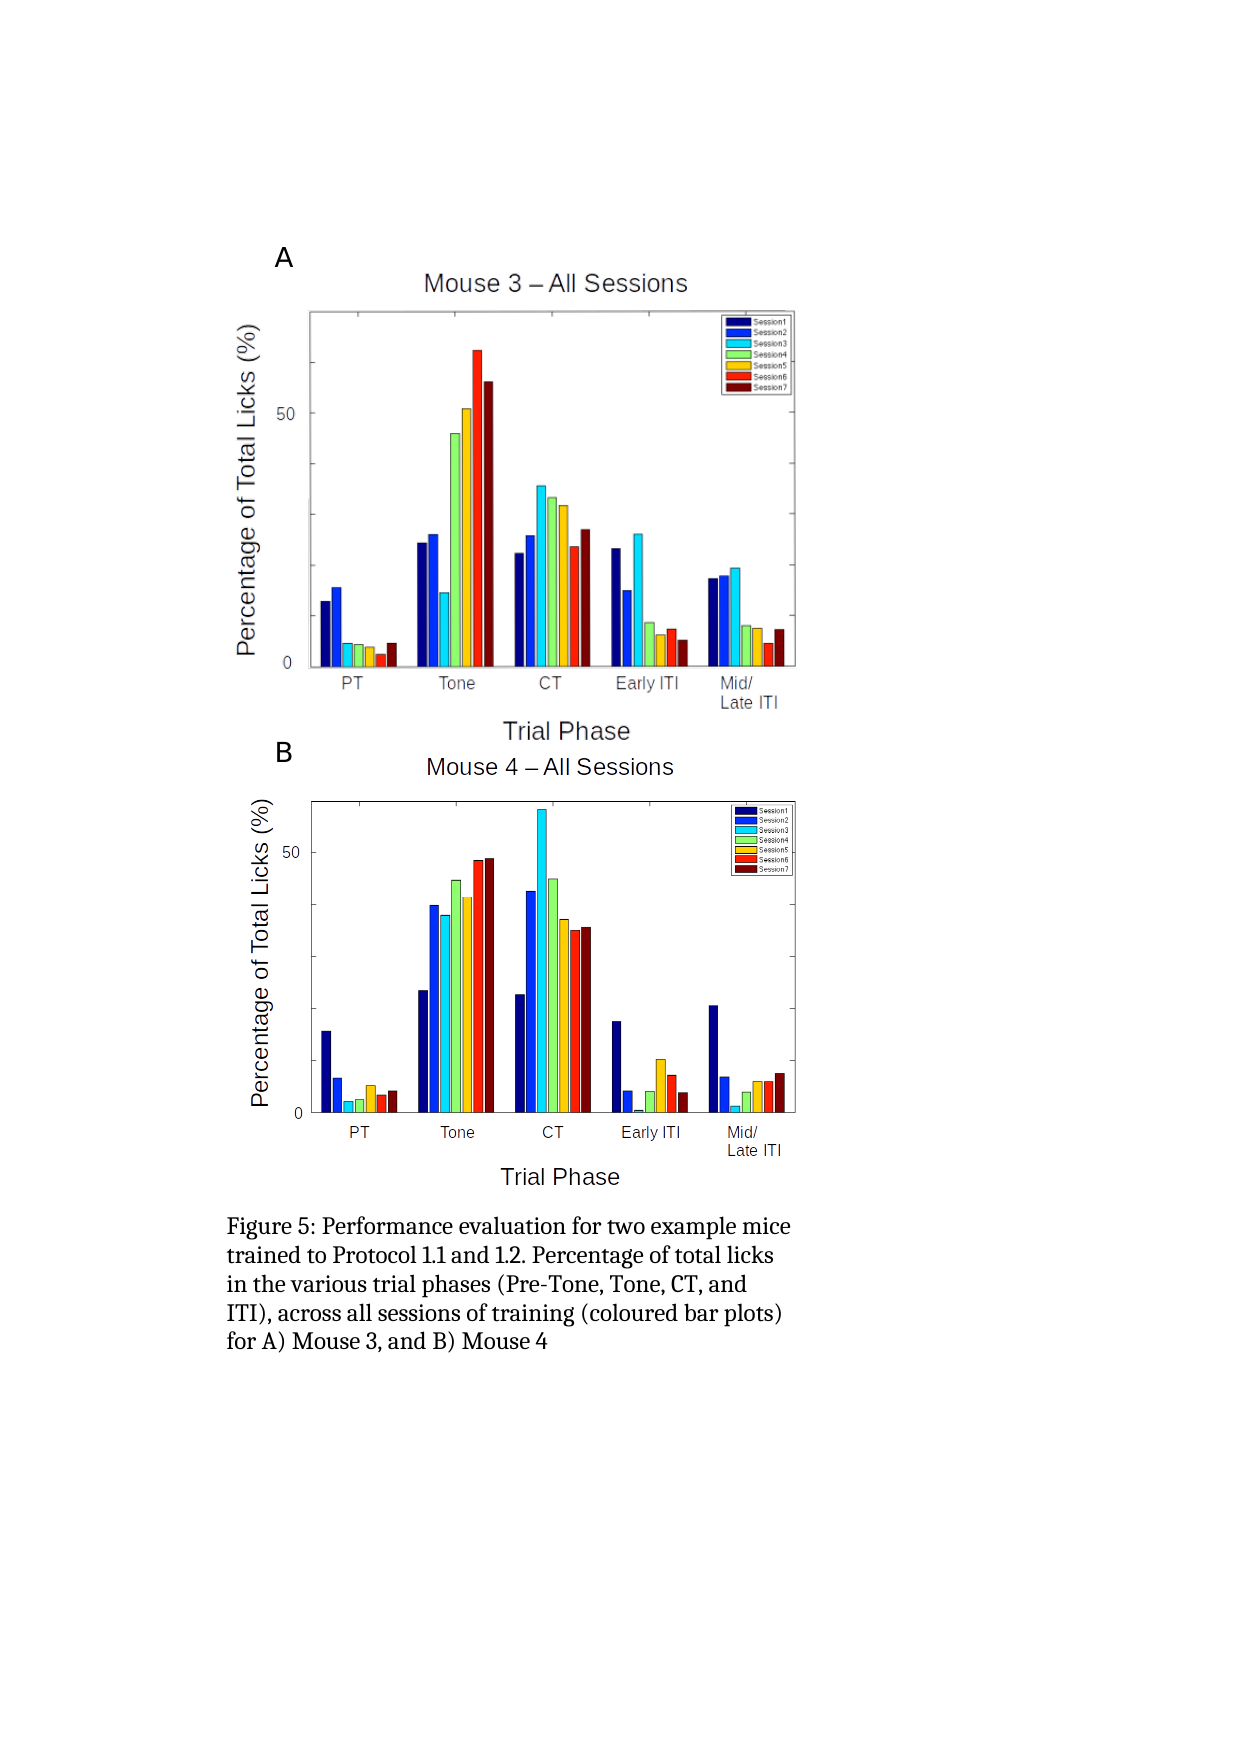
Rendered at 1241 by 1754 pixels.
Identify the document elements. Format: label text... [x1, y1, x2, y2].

text Figure 5: Performance evaluation for two example mice trained to Protocol 1.1 and 1.2. Percentage of total licks in the various trial phases (Pre-Tone, Tone, CT, and ITI), across all sessions of training (coloured bar plots) for A) Mouse 3, and B) Mouse 4 [226, 1200, 798, 1356]
